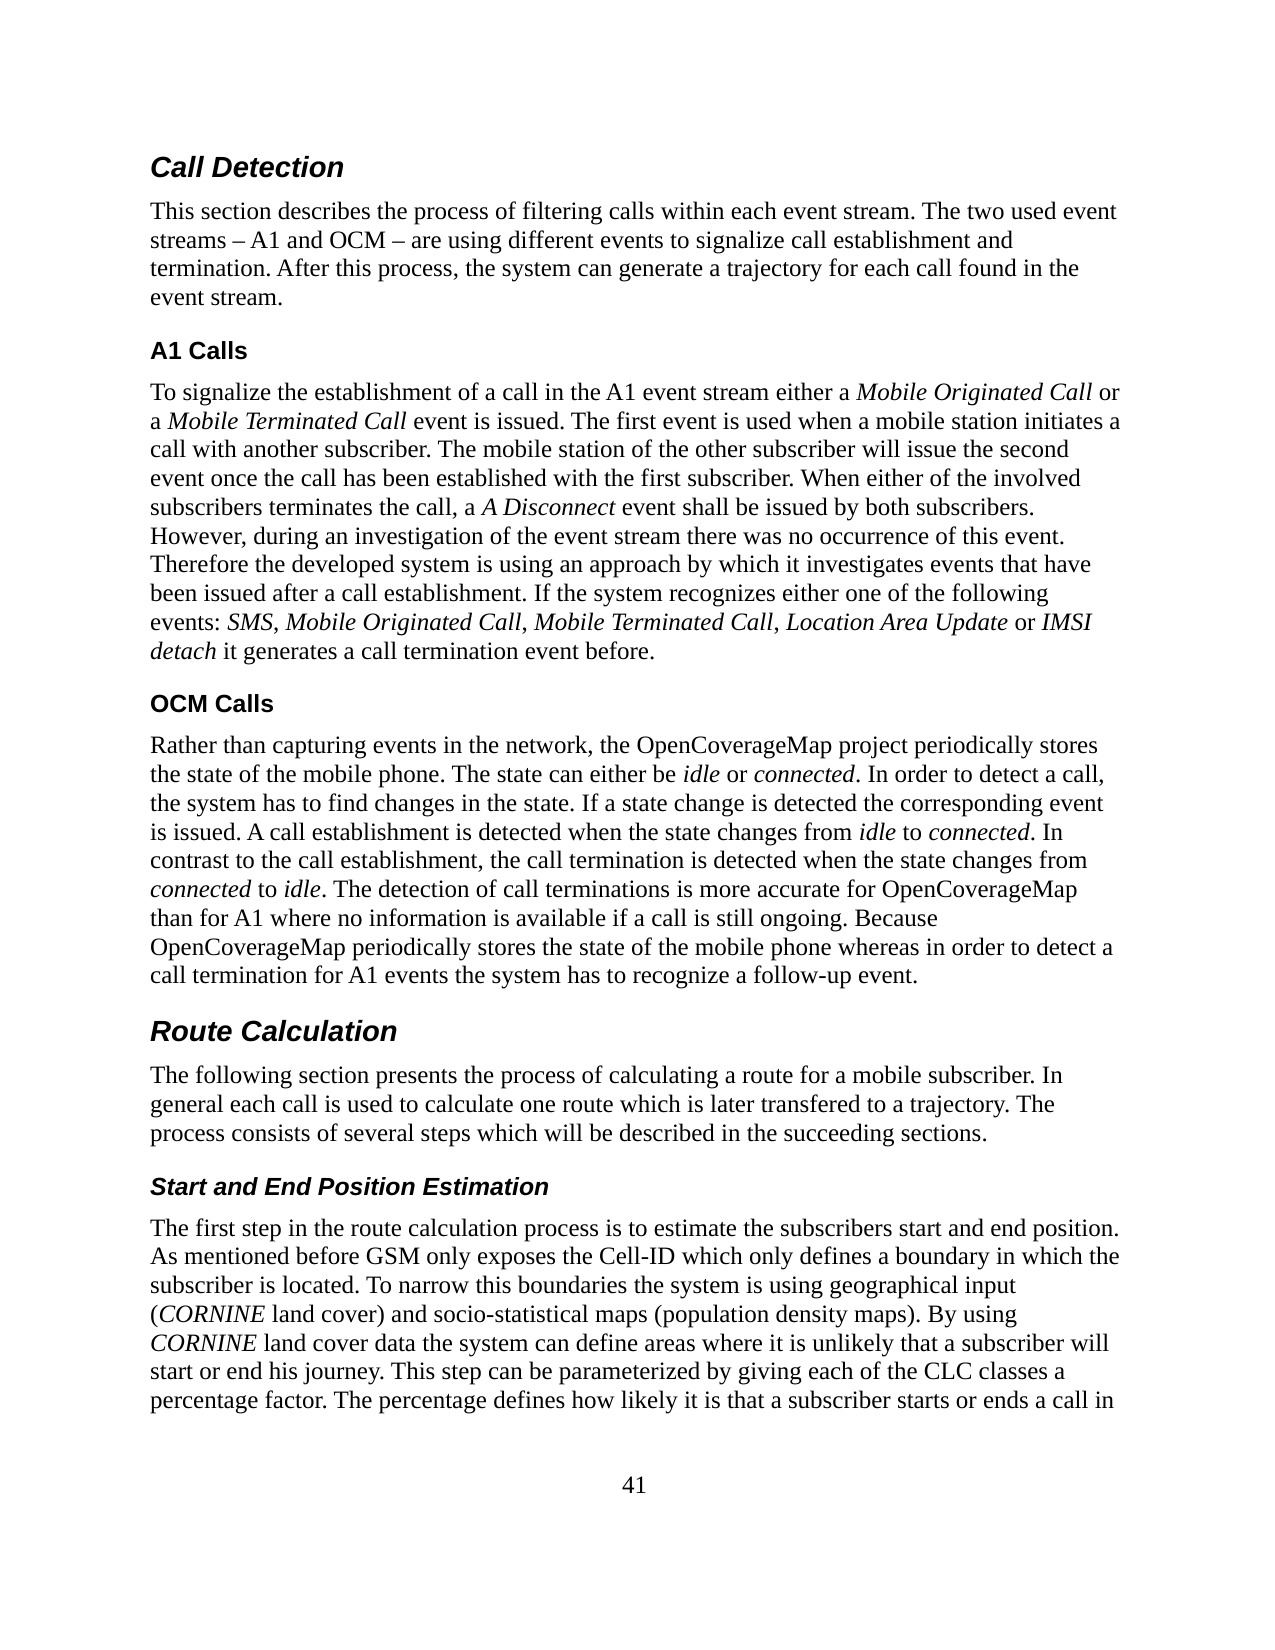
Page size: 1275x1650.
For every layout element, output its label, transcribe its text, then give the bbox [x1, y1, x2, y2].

text Rather than capturing events in the network, the OpenCoverageMap project periodically stores the state of the mobile phone. The state can either be idle or connected. In order to detect a call, the system has to find changes in the state. If a state change is detected the corresponding event is issued. A call establishment is detected when the state changes from idle to connected. In contrast to the call establishment, the call termination is detected when the state changes from connected to idle. The detection of call terminations is more accurate for OpenCoverageMap than for A1 where no information is available if a call is still ongoing. Because OpenCoverageMap periodically stores the state of the mobile phone whereas in order to detect a call termination for A1 events the system has to recognize a follow-up event. [150, 731, 1125, 989]
subtitle Route Calculation [150, 1014, 1125, 1048]
subtitle Start and End Position Estimation [150, 1172, 1125, 1200]
text This section describes the process of filtering calls within each event stream. The two used event streams – A1 and OCM – are using different events to signalize call establishment and termination. After this process, the system can generate a trajectory for each call found in the event stream. [150, 196, 1125, 311]
text To signalize the establishment of a call in the A1 event stream either a Mobile Originated Call or a Mobile Terminated Call event is issued. The first event is used when a mobile station initiates a call with another subscriber. The mobile station of the other subscriber will issue the second event once the call has been established with the first subscriber. When either of the involved subscribers terminates the call, a A Disconnect event shall be issued by both subscribers. However, during an investigation of the event stream there was no occurrence of this event. Therefore the developed system is using an approach by which it investigates events that have been issued after a call establishment. If the system recognizes either one of the following events: SMS, Mobile Originated Call, Mobile Terminated Call, Location Area Update or IMSI detach it generates a call termination event before. [150, 377, 1125, 664]
subtitle A1 Calls [150, 336, 1125, 364]
subtitle Call Detection [150, 150, 1125, 183]
text The following section presents the process of calculating a route for a mobile subscriber. In general each call is used to calculate one route which is later transfered to a trajectory. The process consists of several steps which will be described in the succeeding sections. [150, 1060, 1125, 1147]
text The first step in the route calculation process is to estimate the subscribers start and end position. As mentioned before GSM only exposes the Cell-ID which only defines a boundary in which the subscriber is located. To narrow this boundaries the system is using geographical input (CORNINE land cover) and socio-statistical maps (population density maps). By using CORNINE land cover data the system can define areas where it is unlikely that a subscriber will start or end his journey. This step can be parameterized by giving each of the CLC classes a percentage factor. The percentage defines how likely it is that a subscriber starts or ends a call in [150, 1213, 1125, 1414]
subtitle OCM Calls [150, 689, 1125, 718]
